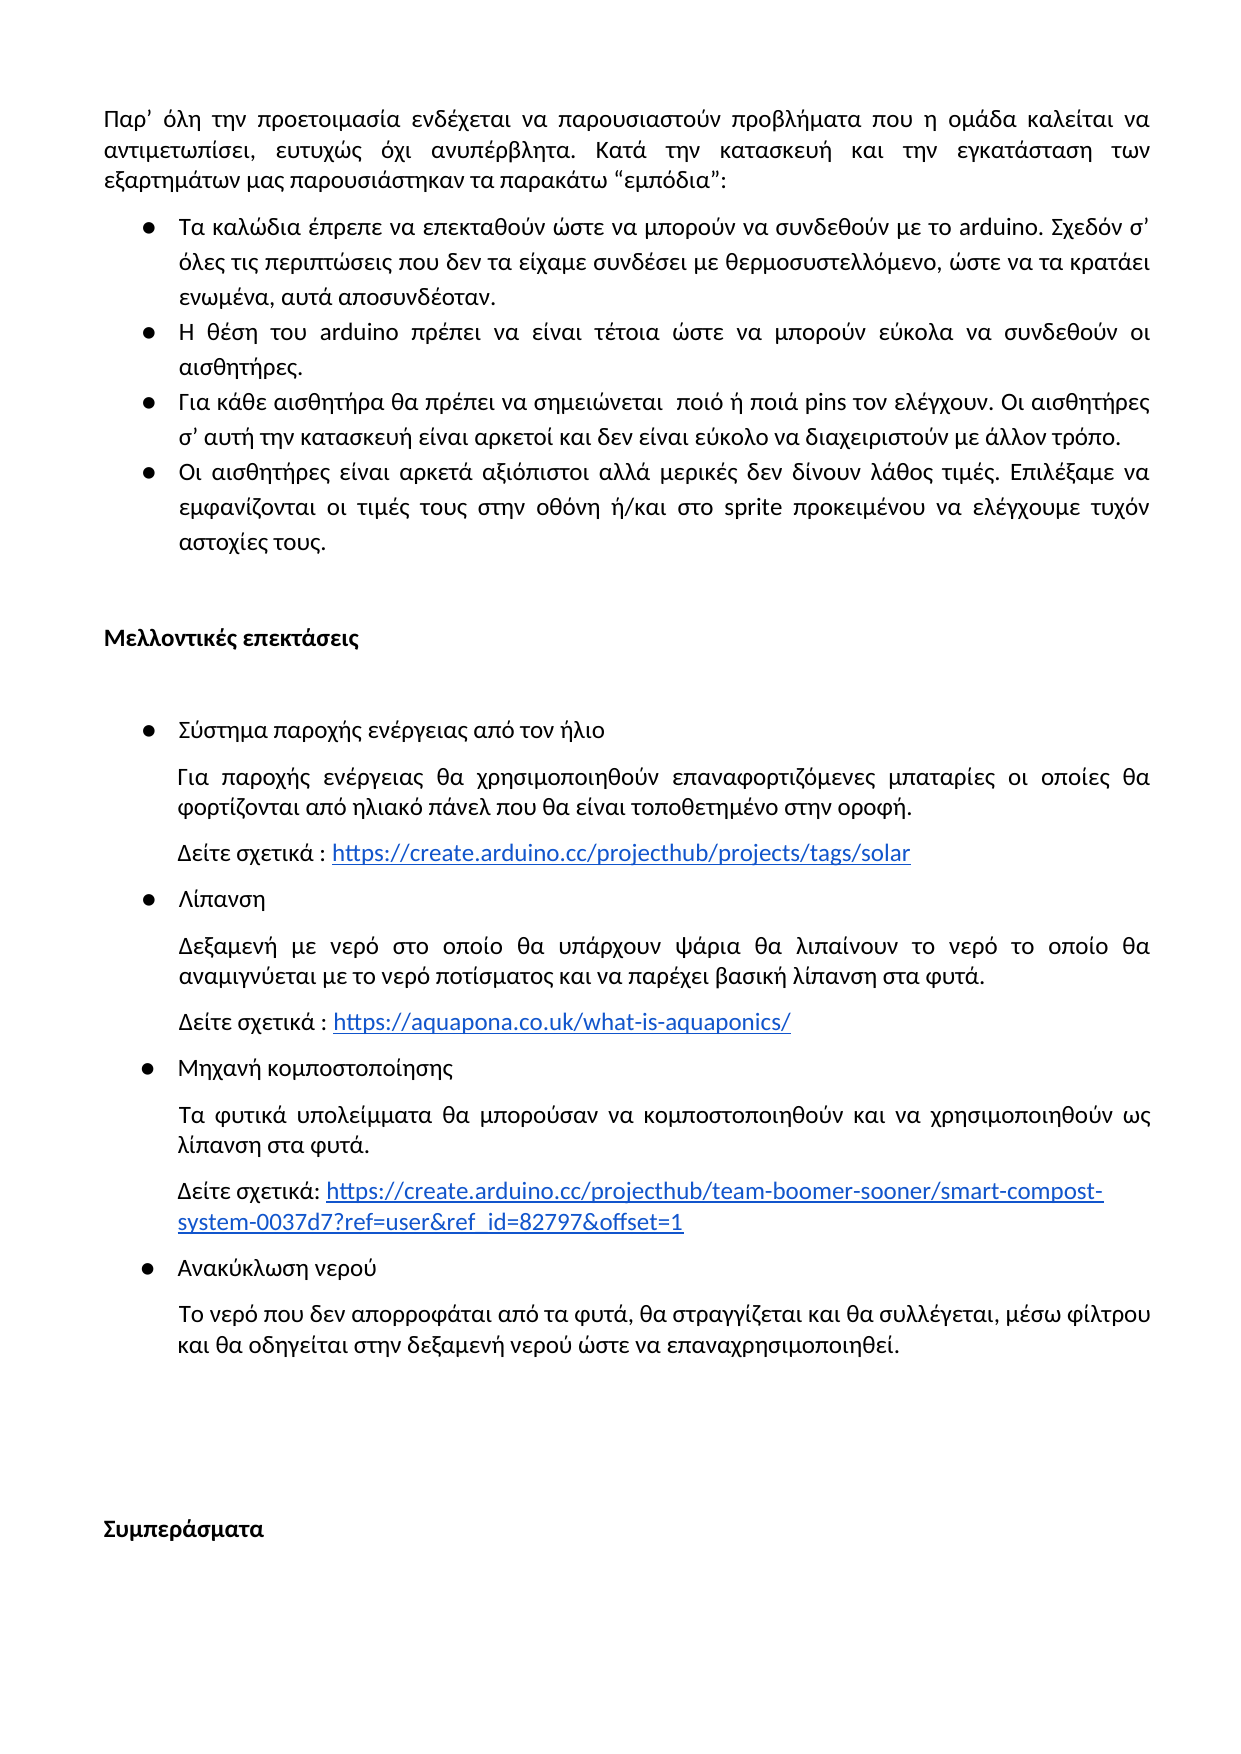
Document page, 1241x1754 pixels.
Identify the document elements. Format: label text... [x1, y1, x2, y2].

list Λίπανση [141, 884, 1152, 914]
list Οι αισθητήρες είναι αρκετά αξιόπιστοι αλλά μερικές δεν δίνουν λάθος τιμές. Επιλέξαμε να εμφανίζονται οι τιμές τους στην οθόνη ή/και στο sprite προκειμένου να ελέγχουμε τυχόν αστοχίες τους. [141, 456, 1152, 556]
list Τα καλώδια έπρεπε να επεκταθούν ώστε να μπορούν να συνδεθούν με το arduino. Σχεδόν σ’ όλες τις περιπτώσεις που δεν τα είχαμε συνδέσει με θερμοσυστελλόμενο, ώστε να τα κρατάει ενωμένα, αυτά αποσυνδέοταν. [141, 211, 1152, 311]
text Μελλοντικές επεκτάσεις [103, 622, 1152, 653]
list Σύστημα παροχής ενέργειας από τον ήλιο [141, 715, 1152, 745]
text Δείτε σχετικά: https://create.arduino.cc/projecthub/team-boomer-sooner/smart-compost-system-0037d7?ref=user&ref_id=82797&offset=1 [177, 1175, 1152, 1236]
text Δεξαμενή με νερό στο οποίο θα υπάρχουν ψάρια θα λιπαίνουν το νερό το οποίο θα αναμιγνύεται με το νερό ποτίσματος και να παρέχει βασική λίπανση στα φυτά. [178, 930, 1152, 991]
text Συμπεράσματα [103, 1513, 1152, 1544]
text Τα φυτικά υπολείμματα θα μπορούσαν να κομποστοποιηθούν και να χρησιμοποιηθούν ως λίπανση στα φυτά. [177, 1099, 1152, 1160]
list Η θέση του arduino πρέπει να είναι τέτοια ώστε να μπορούν εύκολα να συνδεθούν οι αισθητήρες. [141, 316, 1152, 381]
text Το νερό που δεν απορροφάται από τα φυτά, θα στραγγίζεται και θα συλλέγεται, μέσω φίλτρου και θα οδηγείται στην δεξαμενή νερού ώστε να επαναχρησιμοποιηθεί. [177, 1298, 1152, 1359]
text Δείτε σχετικά : https://create.arduino.cc/projecthub/projects/tags/solar [177, 837, 1152, 868]
text Για παροχής ενέργειας θα χρησιμοποιηθούν επαναφορτιζόμενες μπαταρίες οι οποίες θα φορτίζονται από ηλιακό πάνελ που θα είναι τοποθετημένο στην οροφή. [177, 761, 1152, 822]
list Ανακύκλωση νερού [140, 1252, 1152, 1283]
text Παρ’ όλη την προετοιμασία ενδέχεται να παρουσιαστούν προβλήματα που η ομάδα καλείται να αντιμετωπίσει, ευτυχώς όχι ανυπέρβλητα. Κατά την κατασκευή και την εγκατάσταση των εξαρτημάτων μας παρουσιάστηκαν τα παρακάτω “εμπόδια”: [103, 103, 1152, 195]
text Δείτε σχετικά : https://aquapona.co.uk/what-is-aquaponics/ [178, 1006, 1152, 1037]
list Μηχανή κομποστοποίησης [140, 1053, 1152, 1083]
list Για κάθε αισθητήρα θα πρέπει να σημειώνεται ποιό ή ποιά pins τον ελέγχουν. Οι αισθητήρες σ’ αυτή την κατασκευή είναι αρκετοί και δεν είναι εύκολο να διαχειριστούν με άλλον τρόπο. [141, 386, 1152, 451]
